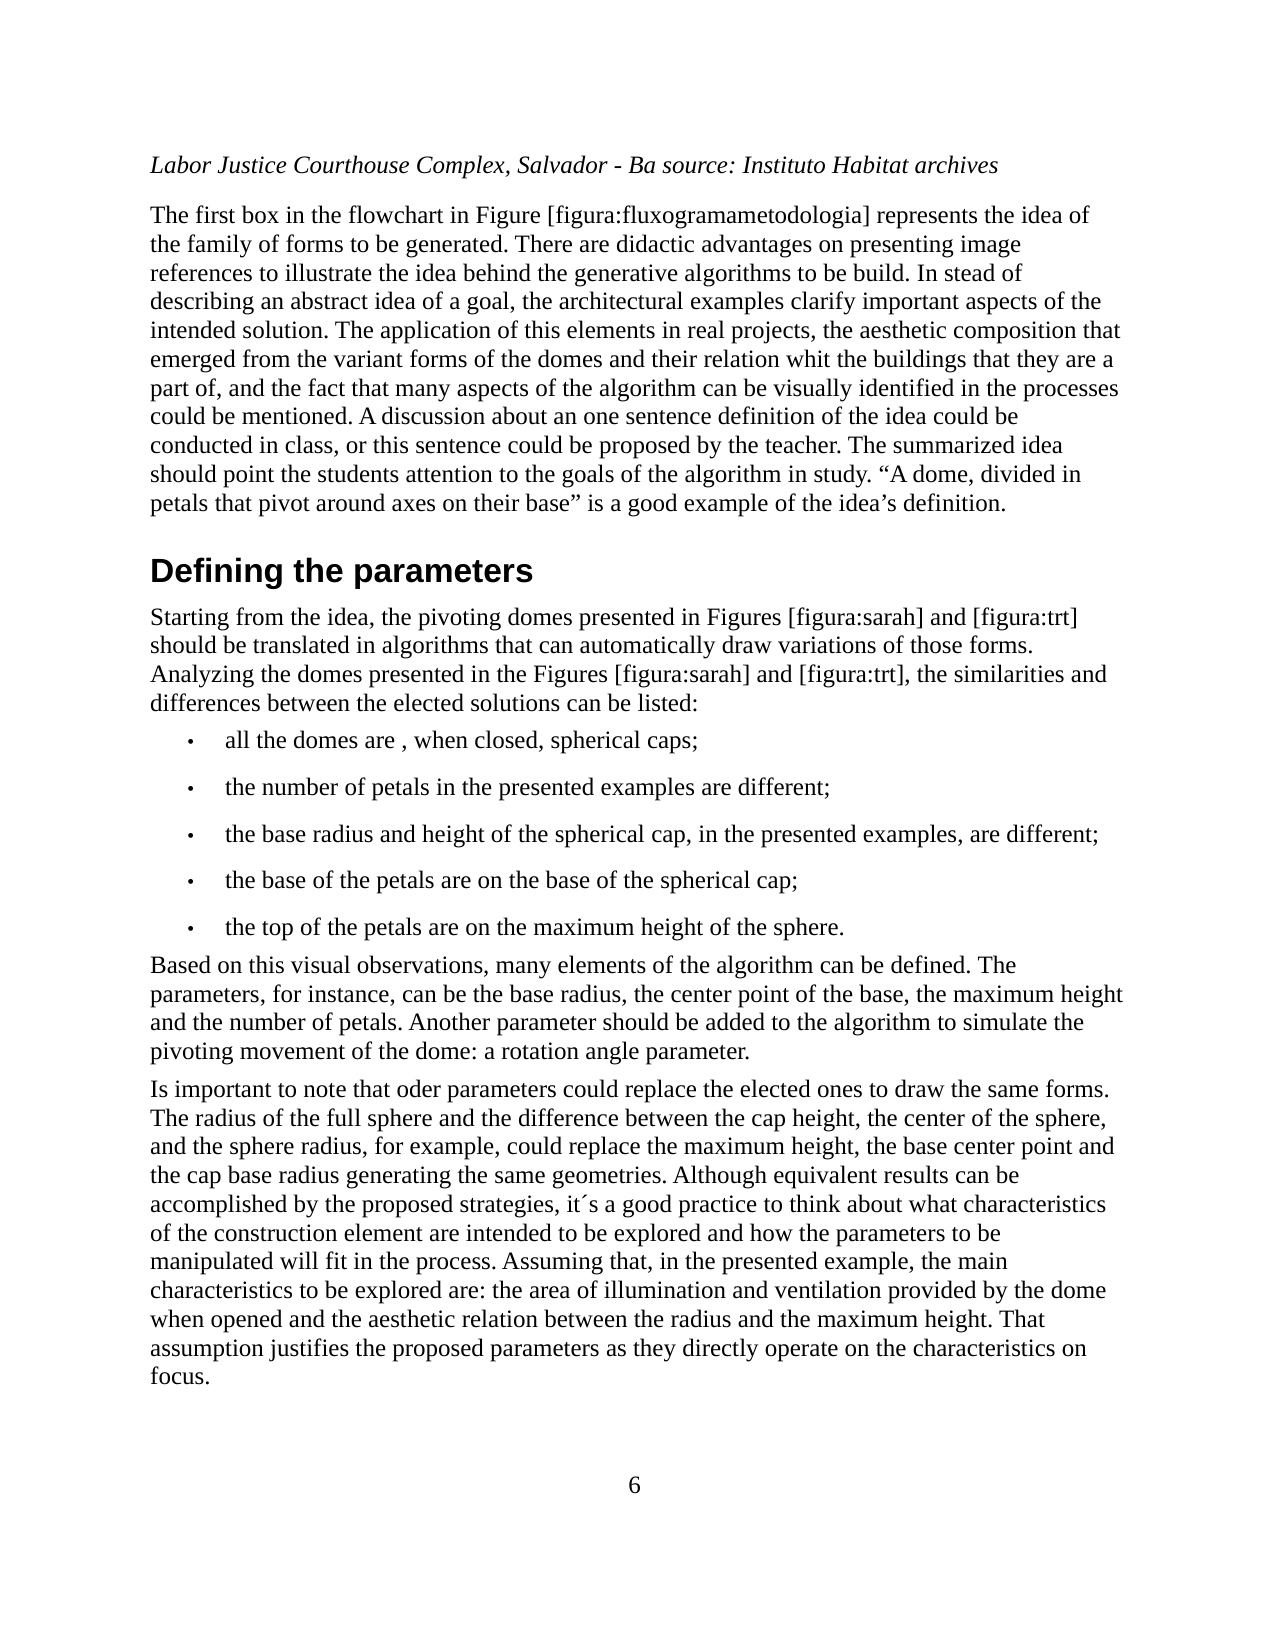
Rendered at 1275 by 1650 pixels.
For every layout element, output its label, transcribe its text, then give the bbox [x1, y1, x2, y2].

text Starting from the idea, the pivoting domes presented in Figures [figura:sarah] and [figura:trt] should be translated in algorithms that can automatically draw variations of those forms. Analyzing the domes presented in the Figures [figura:sarah] and [figura:trt], the similarities and differences between the elected solutions can be listed: [150, 602, 1125, 717]
list all the domes are , when closed, spherical caps; [187, 726, 1125, 754]
list the base radius and height of the spherical cap, in the presented examples, are different; [187, 819, 1125, 848]
subtitle Defining the parameters [150, 550, 1125, 589]
text Is important to note that oder parameters could replace the elected ones to draw the same forms. The radius of the full sphere and the difference between the cap height, the center of the sphere, and the sphere radius, for example, could replace the maximum height, the base center point and the cap base radius generating the same geometries. Although equivalent results can be accomplished by the proposed strategies, it´s a good practice to think about what characteristics of the construction element are intended to be explored and how the parameters to be manipulated will fit in the process. Assuming that, in the presented example, the main characteristics to be explored are: the area of illumination and ventilation provided by the dome when opened and the aesthetic relation between the radius and the maximum height. That assumption justifies the proposed parameters as they directly operate on the characteristics on focus. [150, 1074, 1125, 1390]
text The first box in the flowchart in Figure [figura:fluxogramametodologia] represents the idea of the family of forms to be generated. There are didactic advantages on presenting image references to illustrate the idea behind the generative algorithms to be build. In stead of describing an abstract idea of a goal, the architectural examples clarify important aspects of the intended solution. The application of this elements in real projects, the aesthetic composition that emerged from the variant forms of the domes and their relation whit the buildings that they are a part of, and the fact that many aspects of the algorithm can be visually identified in the processes could be mentioned. A discussion about an one sentence definition of the idea could be conducted in class, or this sentence could be proposed by the teacher. The summarized idea should point the students attention to the goals of the algorithm in study. “A dome, divided in petals that pivot around axes on their base” is a good example of the idea’s definition. [150, 200, 1125, 516]
list the base of the petals are on the base of the spherical cap; [187, 866, 1125, 894]
text Labor Justice Courthouse Complex, Salvador - Ba source: Instituto Habitat archives [150, 150, 1125, 179]
list the top of the petals are on the maximum height of the sphere. [187, 912, 1125, 941]
text Based on this visual observations, many elements of the algorithm can be defined. The parameters, for instance, can be the base radius, the center point of the base, the maximum height and the number of petals. Another parameter should be added to the algorithm to simulate the pivoting movement of the dome: a rotation angle parameter. [150, 950, 1125, 1065]
list the number of petals in the presented examples are different; [187, 772, 1125, 801]
